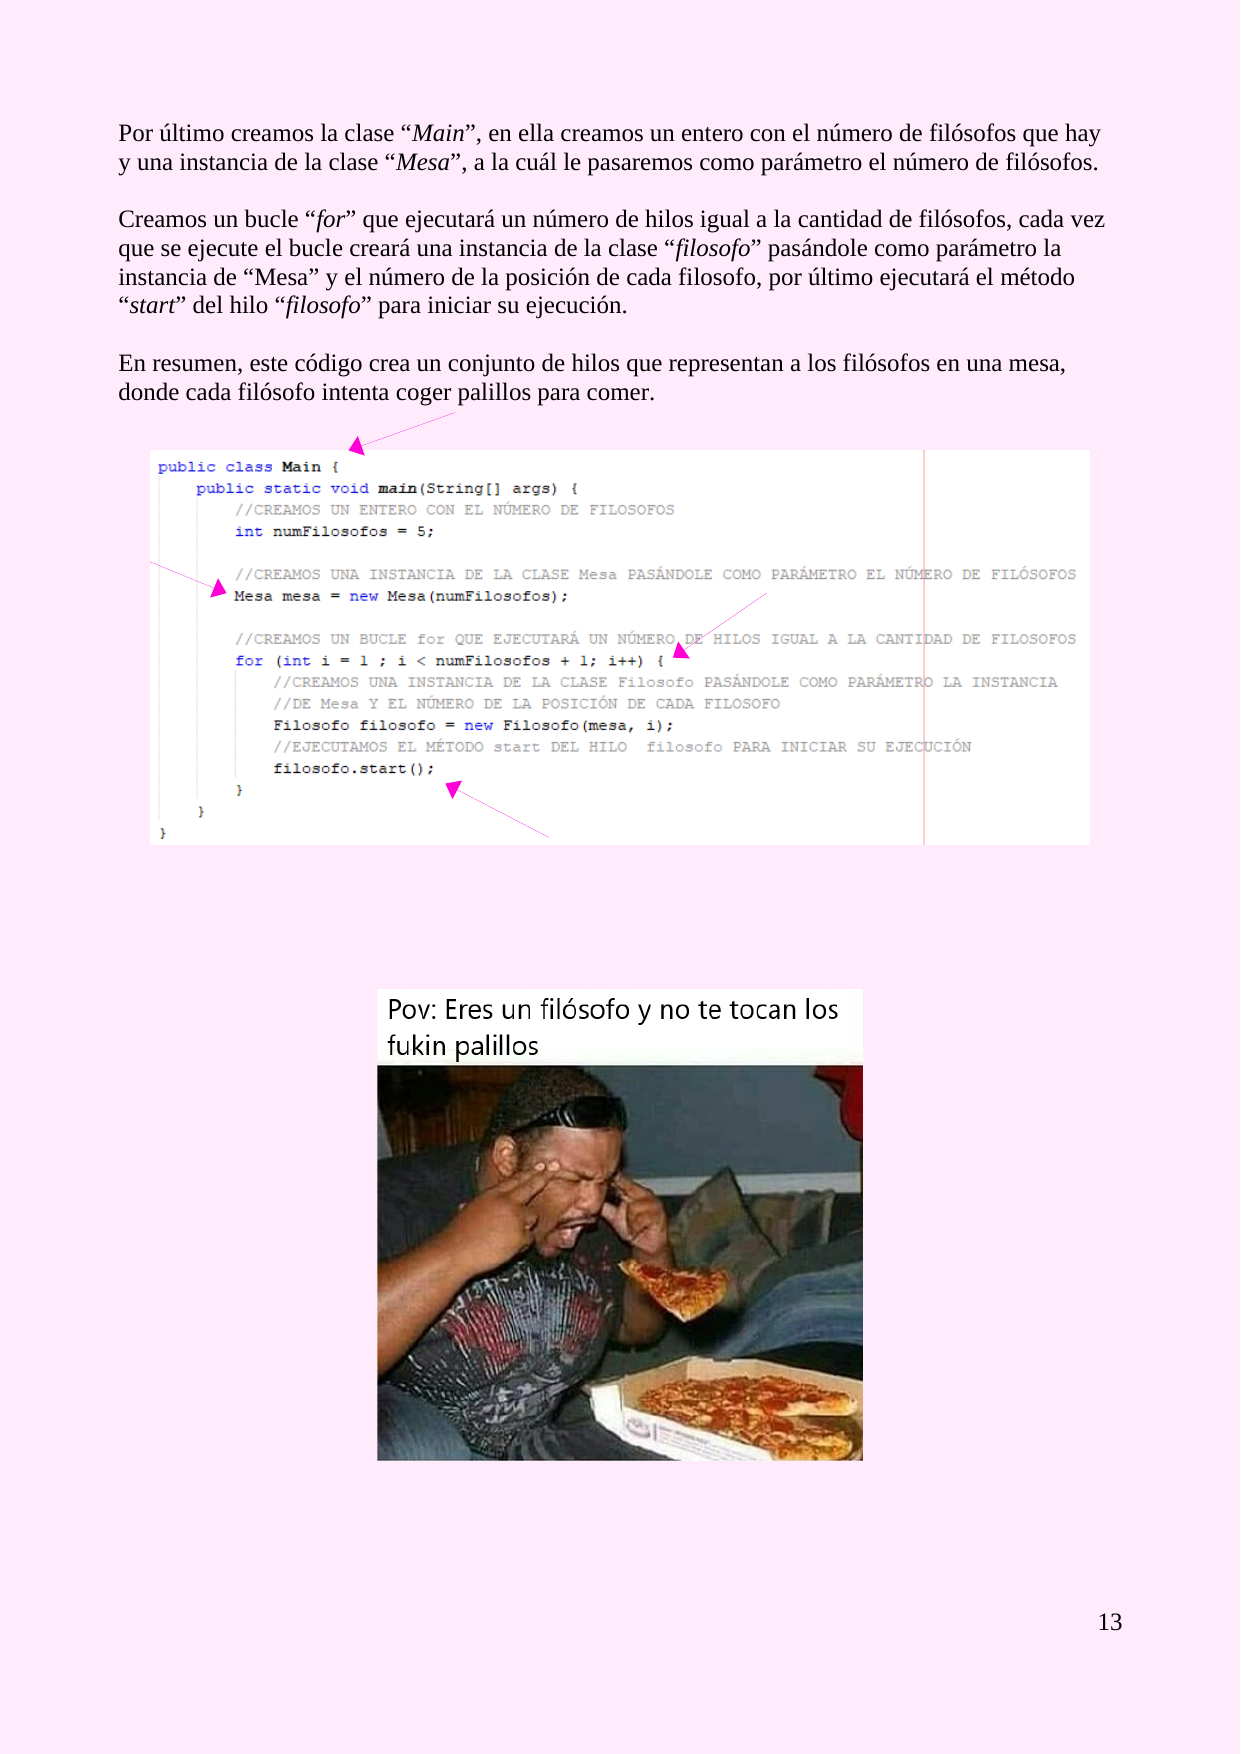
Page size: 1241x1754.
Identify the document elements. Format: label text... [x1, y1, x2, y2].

text Creamos un bucle “for” que ejecutará un número de hilos igual a la cantidad de filósofos, cada vez que se ejecute el bucle creará una instancia de la clase “filosofo” pasándole como parámetro la instancia de “Mesa” y el número de la posición de cada filosofo, por último ejecutará el método “start” del hilo “filosofo” para iniciar su ejecución. [118, 204, 1122, 319]
text En resumen, este código crea un conjunto de hilos que representan a los filósofos en una mesa, donde cada filósofo intenta coger palillos para comer. [118, 348, 1122, 406]
text Por último creamos la clase “Main”, en ella creamos un entero con el número de filósofos que hay y una instancia de la clase “Mesa”, a la cuál le pasaremos como parámetro el número de filósofos. [118, 118, 1122, 176]
picture [377, 989, 863, 1461]
picture [150, 450, 1090, 845]
